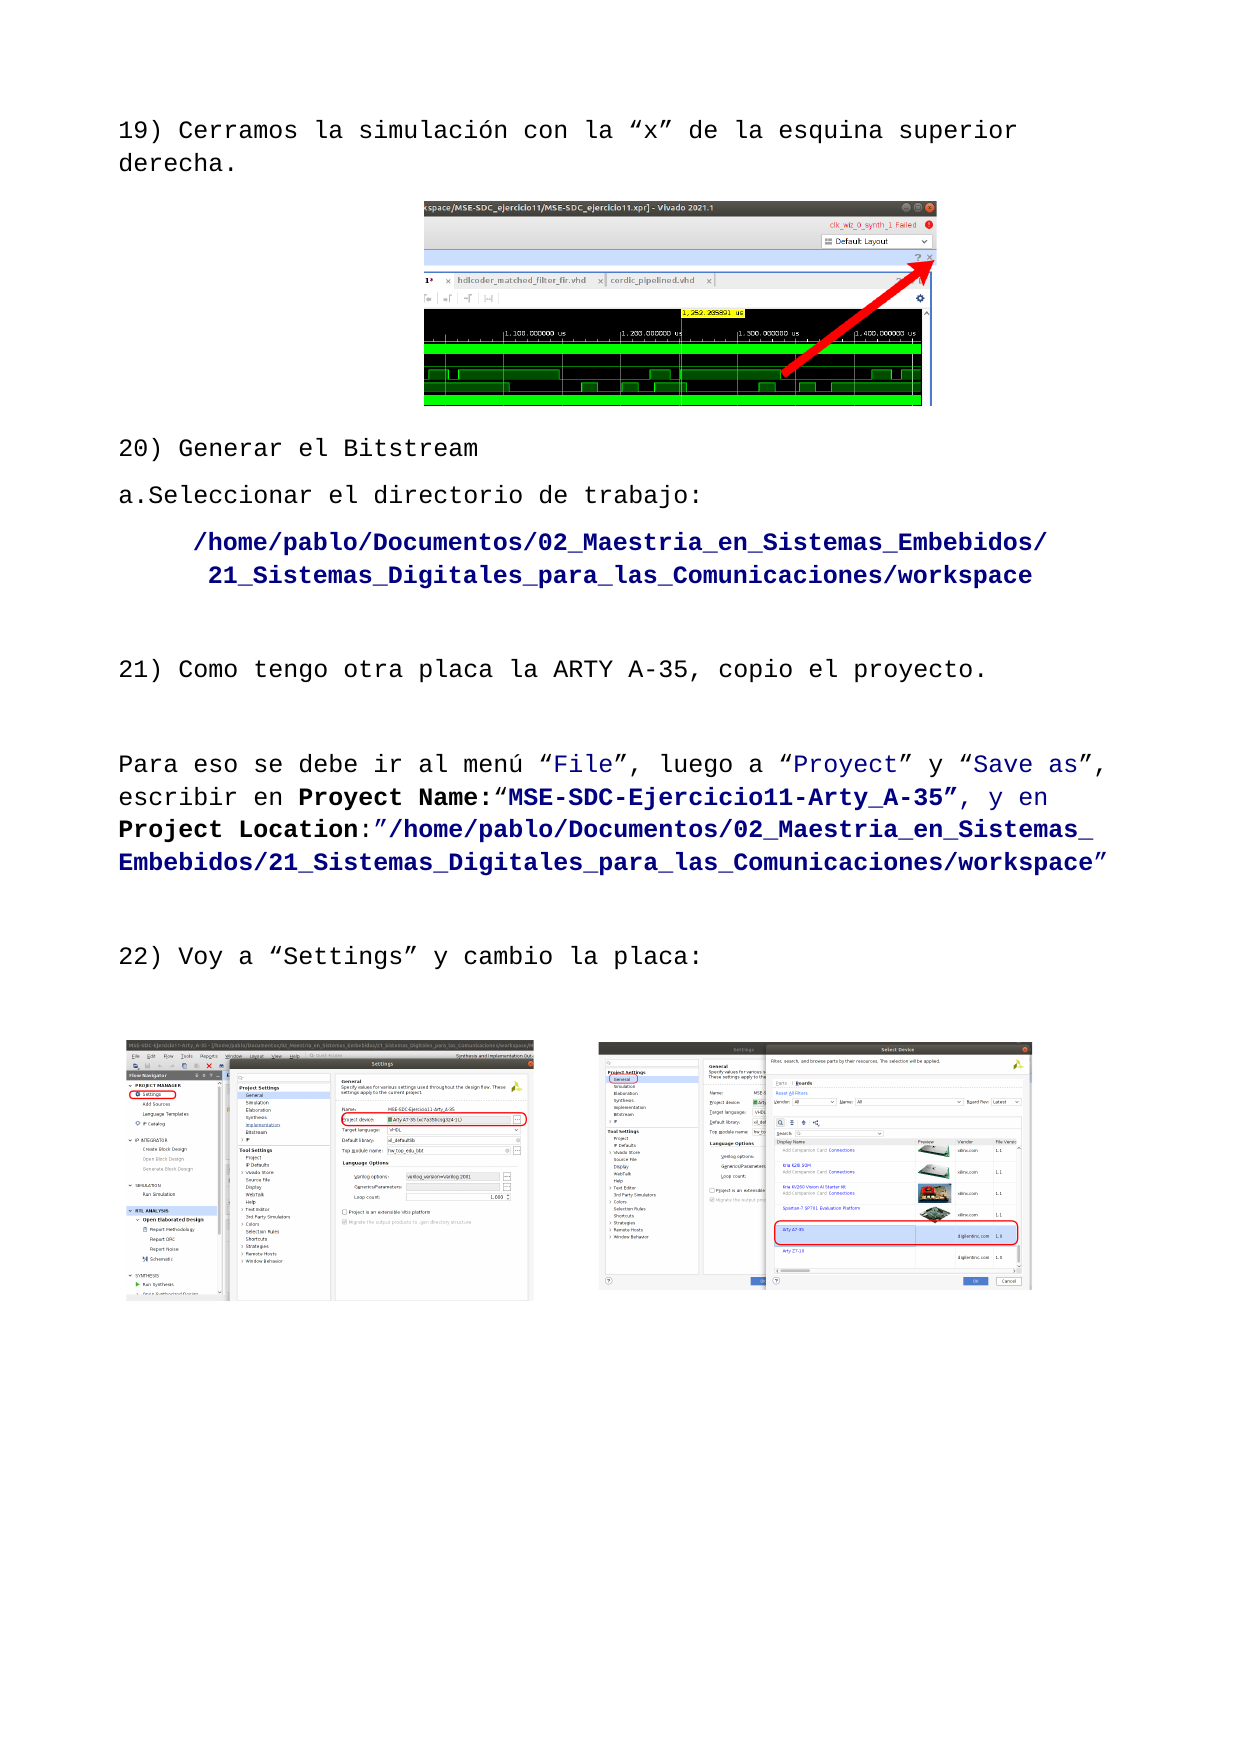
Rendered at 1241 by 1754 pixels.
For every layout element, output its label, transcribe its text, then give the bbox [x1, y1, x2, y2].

text 20) Generar el Bitstream [118, 436, 1122, 464]
picture [126, 1040, 534, 1301]
text /home/pablo/Documentos/02_Maestria_en_Sistemas_Embebidos/21_Sistemas_Digitales_para_las_Comunicaciones/workspace [118, 530, 1122, 591]
text a.Seleccionar el directorio de trabajo: [118, 483, 1122, 511]
text 21) Como tengo otra placa la ARTY A-35, copio el proyecto. [118, 657, 1122, 685]
picture [598, 1042, 1033, 1290]
text 19) Cerramos la simulación con la “x” de la esquina superior derecha. [118, 118, 1122, 179]
text 22) Voy a “Settings” y cambio la placa: [118, 944, 1122, 972]
text Para eso se debe ir al menú “File”, luego a “Proyect” y “Save as”, escribir en Proyect Name:“MSE-SDC-Ejercicio11-Arty_A-35”, y en Project Location:”/home/pablo/Documentos/02_Maestria_en_Sistemas_ Embebidos/21_Sistemas_Digitales_para_las_Comunicaciones/workspace” [118, 752, 1122, 878]
picture [424, 201, 937, 406]
